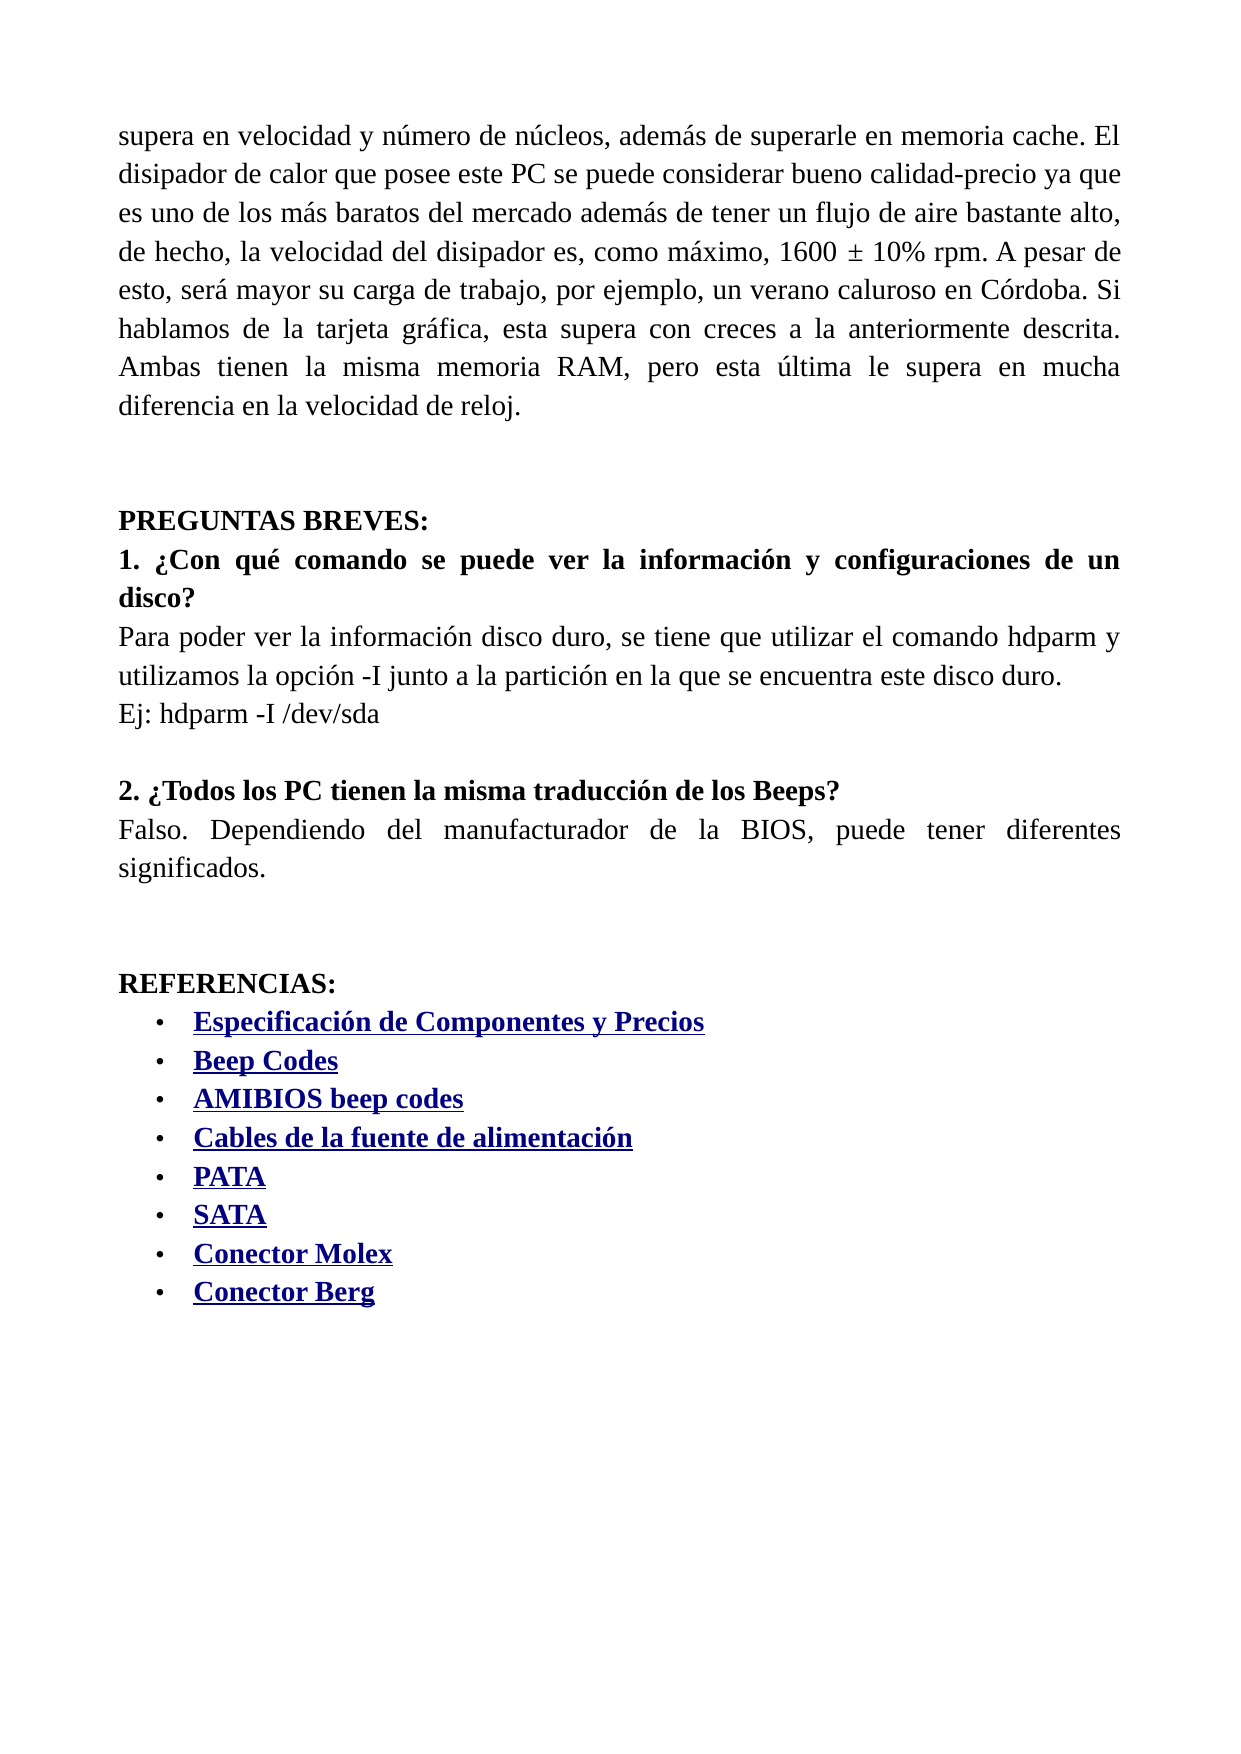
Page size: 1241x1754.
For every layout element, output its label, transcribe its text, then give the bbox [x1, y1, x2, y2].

text Ej: hdparm -I /dev/sda [118, 696, 1122, 730]
list Conector Molex [156, 1236, 1122, 1269]
text supera en velocidad y número de núcleos, además de superarle en memoria cache. El disipador de calor que posee este PC se puede considerar bueno calidad-precio ya que es uno de los más baratos del mercado además de tener un flujo de aire bastante alto, de hecho, la velocidad del disipador es, como máximo, 1600 ± 10% rpm. A pesar de esto, será mayor su carga de trabajo, por ejemplo, un verano caluroso en Córdoba. Si hablamos de la tarjeta gráfica, esta supera con creces a la anteriormente descrita. Ambas tienen la misma memoria RAM, pero esta última le supera en mucha diferencia en la velocidad de reloj. [118, 118, 1122, 421]
list Beep Codes [156, 1043, 1122, 1077]
text 2. ¿Todos los PC tienen la misma traducción de los Beeps? [118, 773, 1122, 807]
list SATA [156, 1197, 1122, 1231]
text REFERENCIAS: [118, 966, 1122, 999]
list Especificación de Componentes y Precios [156, 1004, 1122, 1038]
list Conector Berg [156, 1274, 1122, 1308]
text 1. ¿Con qué comando se puede ver la información y configuraciones de un disco? [118, 542, 1122, 614]
list PATA [156, 1159, 1122, 1192]
text Falso. Dependiendo del manufacturador de la BIOS, puede tener diferentes significados. [118, 812, 1122, 884]
list AMIBIOS beep codes [156, 1082, 1122, 1115]
list Cables de la fuente de alimentación [156, 1120, 1122, 1154]
text Para poder ver la información disco duro, se tiene que utilizar el comando hdparm y utilizamos la opción -I junto a la partición en la que se encuentra este disco duro. [118, 619, 1122, 691]
text PREGUNTAS BREVES: [118, 503, 1122, 537]
